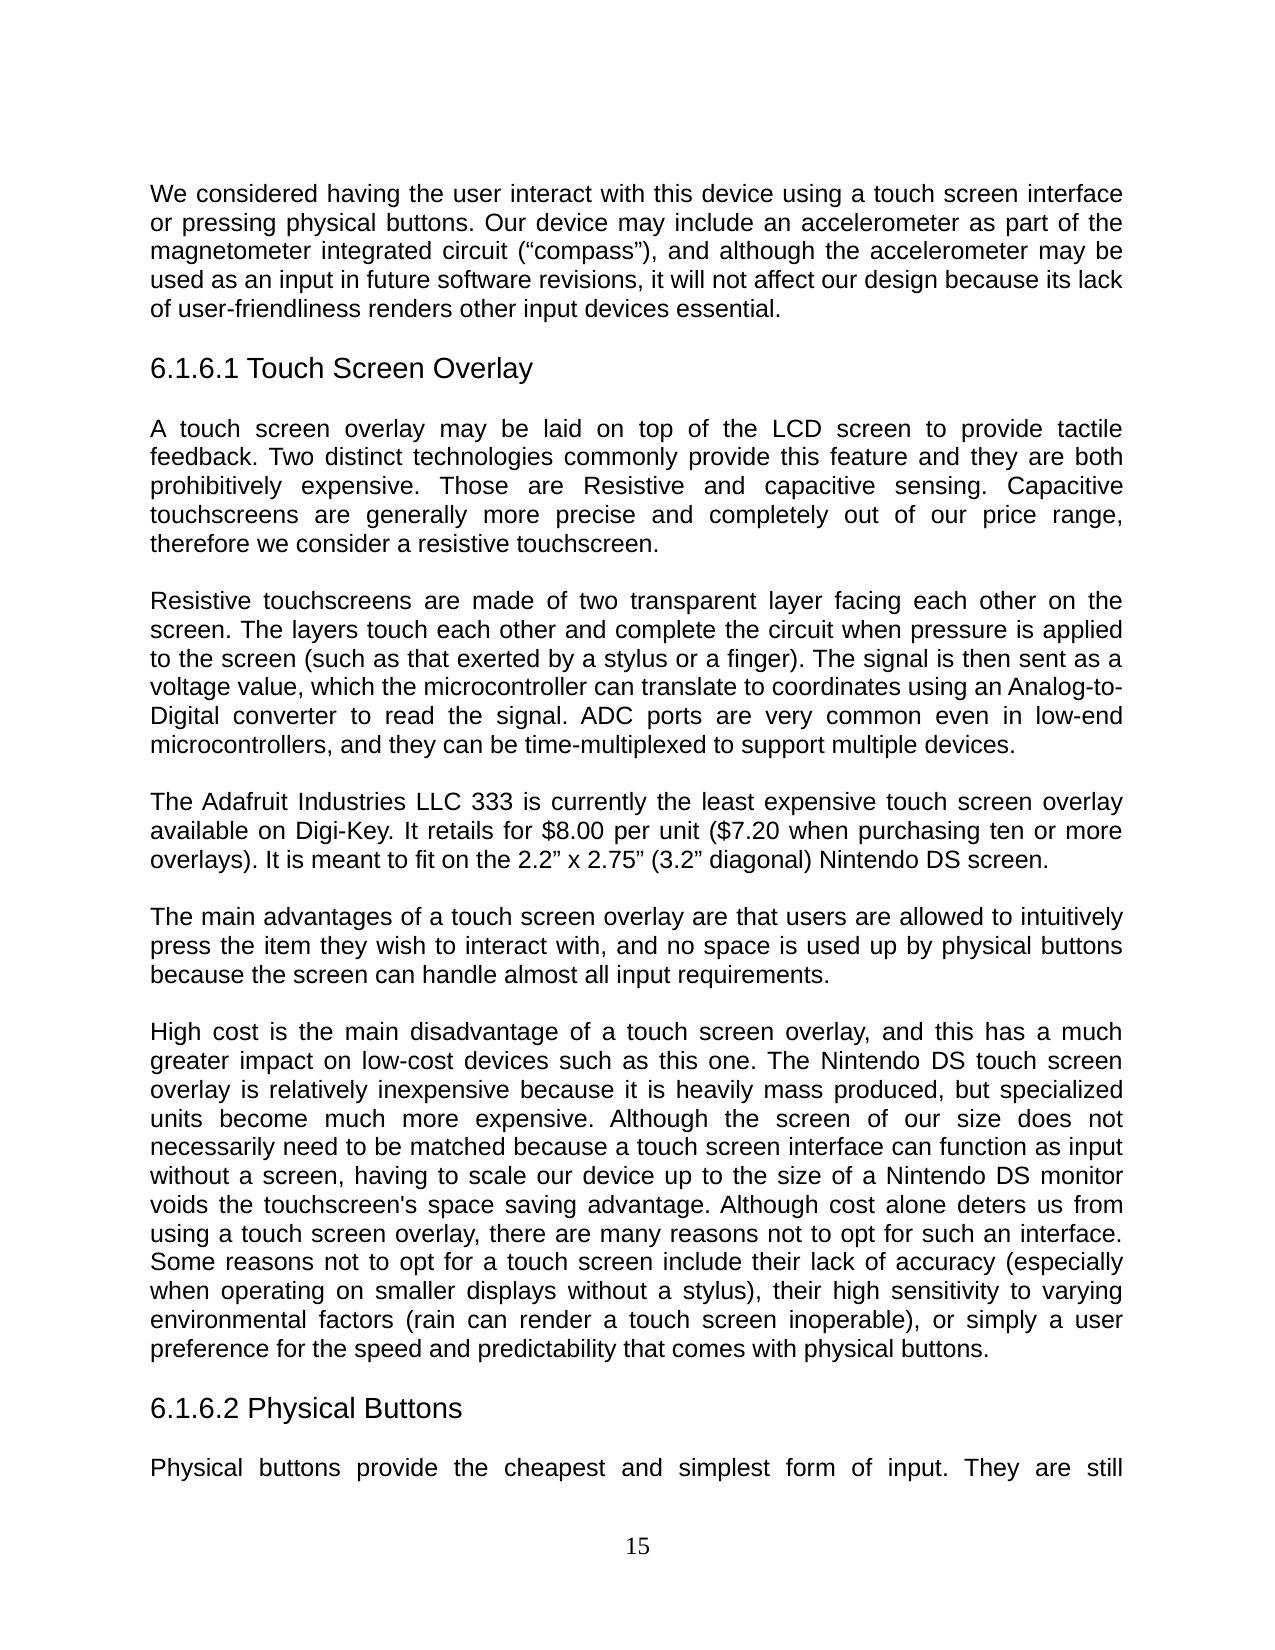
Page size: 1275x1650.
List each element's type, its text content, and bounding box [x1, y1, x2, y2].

text Physical buttons provide the cheapest and simplest form of input. They are still [150, 1453, 1125, 1482]
text 6.1.6.2 Physical Buttons [150, 1391, 1125, 1424]
text Resistive touchscreens are made of two transparent layer facing each other on the screen. The layers touch each other and complete the circuit when pressure is applied to the screen (such as that exerted by a stylus or a finger). The signal is then sent as a voltage value, which the microcontroller can translate to coordinates using an Analog-to-Digital converter to read the signal. ADC ports are very common even in low-end microcontrollers, and they can be time-multiplexed to support multiple devices. [150, 586, 1125, 758]
text High cost is the main disadvantage of a touch screen overlay, and this has a much greater impact on low-cost devices such as this one. The Nintendo DS touch screen overlay is relatively inexpensive because it is heavily mass produced, but specialized units become much more expensive. Although the screen of our size does not necessarily need to be matched because a touch screen interface can function as input without a screen, having to scale our device up to the size of a Nintendo DS monitor voids the touchscreen's space saving advantage. Although cost alone deters us from using a touch screen overlay, there are many reasons not to opt for such an interface. Some reasons not to opt for a touch screen include their lack of accuracy (especially when operating on smaller displays without a stylus), their high sensitivity to varying environmental factors (rain can render a touch screen inoperable), or simply a user preference for the speed and predictability that comes with physical buttons. [150, 1017, 1125, 1362]
text A touch screen overlay may be laid on top of the LCD screen to provide tactile feedback. Two distinct technologies commonly provide this feature and they are both prohibitively expensive. Those are Resistive and capacitive sensing. Capacitive touchscreens are generally more precise and completely out of our price range, therefore we consider a resistive touchscreen. [150, 413, 1125, 557]
text The Adafruit Industries LLC 333 is currently the least expensive touch screen overlay available on Digi-Key. It retails for $8.00 per unit ($7.20 when purchasing ten or more overlays). It is meant to fit on the 2.2” x 2.75” (3.2” diagonal) Nintendo DS screen. [150, 787, 1125, 873]
text The main advantages of a touch screen overlay are that users are allowed to intuitively press the item they wish to interact with, and no space is used up by physical buttons because the screen can handle almost all input requirements. [150, 902, 1125, 988]
text 6.1.6.1 Touch Screen Overlay [150, 351, 1125, 385]
text We considered having the user interact with this device using a touch screen interface or pressing physical buttons. Our device may include an accelerometer as part of the magnetometer integrated circuit (“compass”), and although the accelerometer may be used as an input in future software revisions, it will not affect our design because its lack of user-friendliness renders other input devices essential. [150, 179, 1125, 322]
